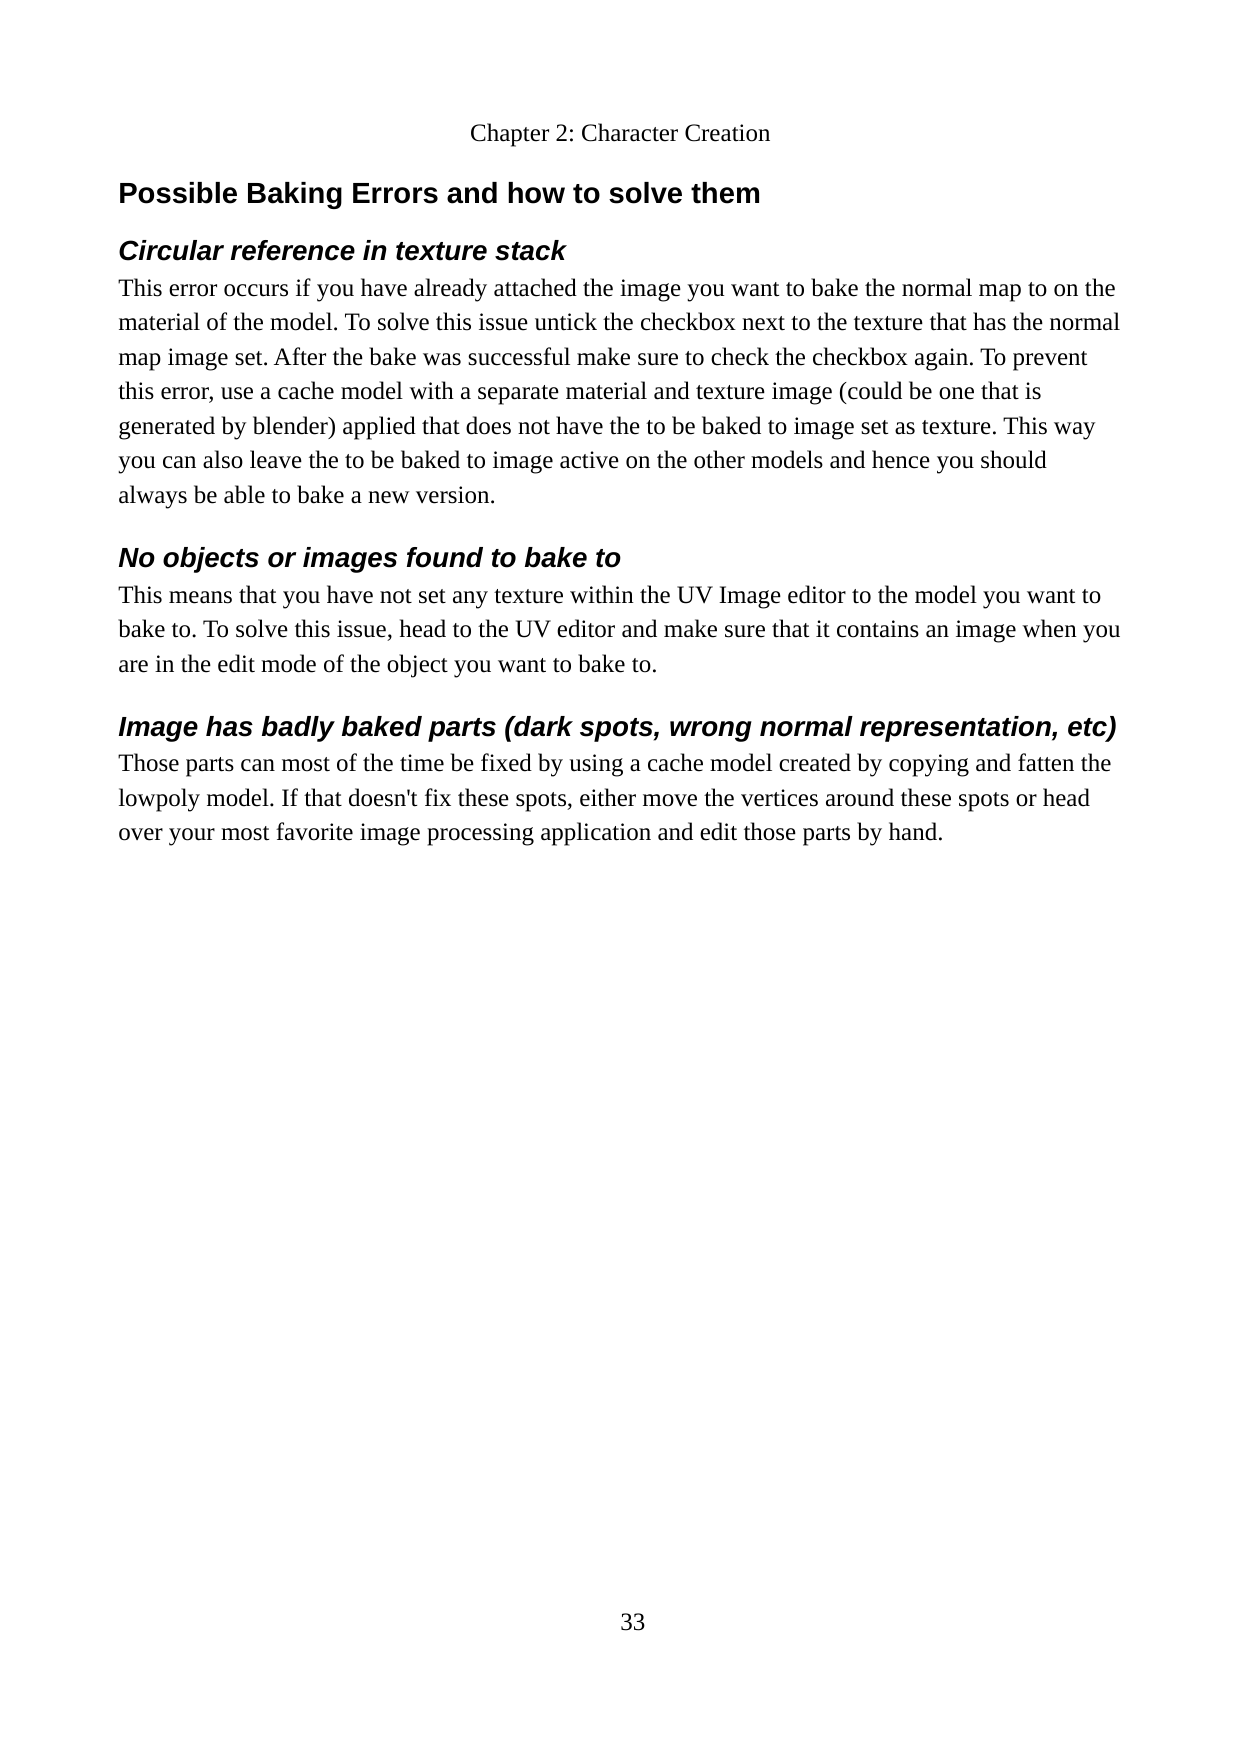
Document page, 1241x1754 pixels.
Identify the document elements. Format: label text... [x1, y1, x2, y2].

text Those parts can most of the time be fixed by using a cache model created by copying and fatten the lowpoly model. If that doesn't fix these spots, either move the vertices around these spots or head over your most favorite image processing application and edit those parts by hand. [118, 748, 1122, 846]
text This means that you have not set any texture within the UV Image editor to the model you want to bake to. To solve this issue, head to the UV editor and make sure that it contains an image when you are in the edit mode of the object you want to bake to. [118, 580, 1122, 677]
text This error occurs if you have already attached the image you want to bake the normal map to on the material of the model. To solve this issue untick the checkbox next to the texture that has the normal map image set. After the bake was successful make sure to check the checkbox again. To prevent this error, use a cache model with a separate material and texture image (could be one that is generated by blender) applied that does not have the to be baked to image set as texture. This way you can also leave the to be baked to image active on the other models and hence you should always be able to bake a new version. [118, 273, 1122, 509]
subtitle Image has badly baked parts (dark spots, wrong normal representation, etc) [118, 710, 1122, 742]
subtitle No objects or images found to bake to [118, 541, 1122, 573]
subtitle Possible Baking Errors and how to solve them [118, 176, 1122, 210]
